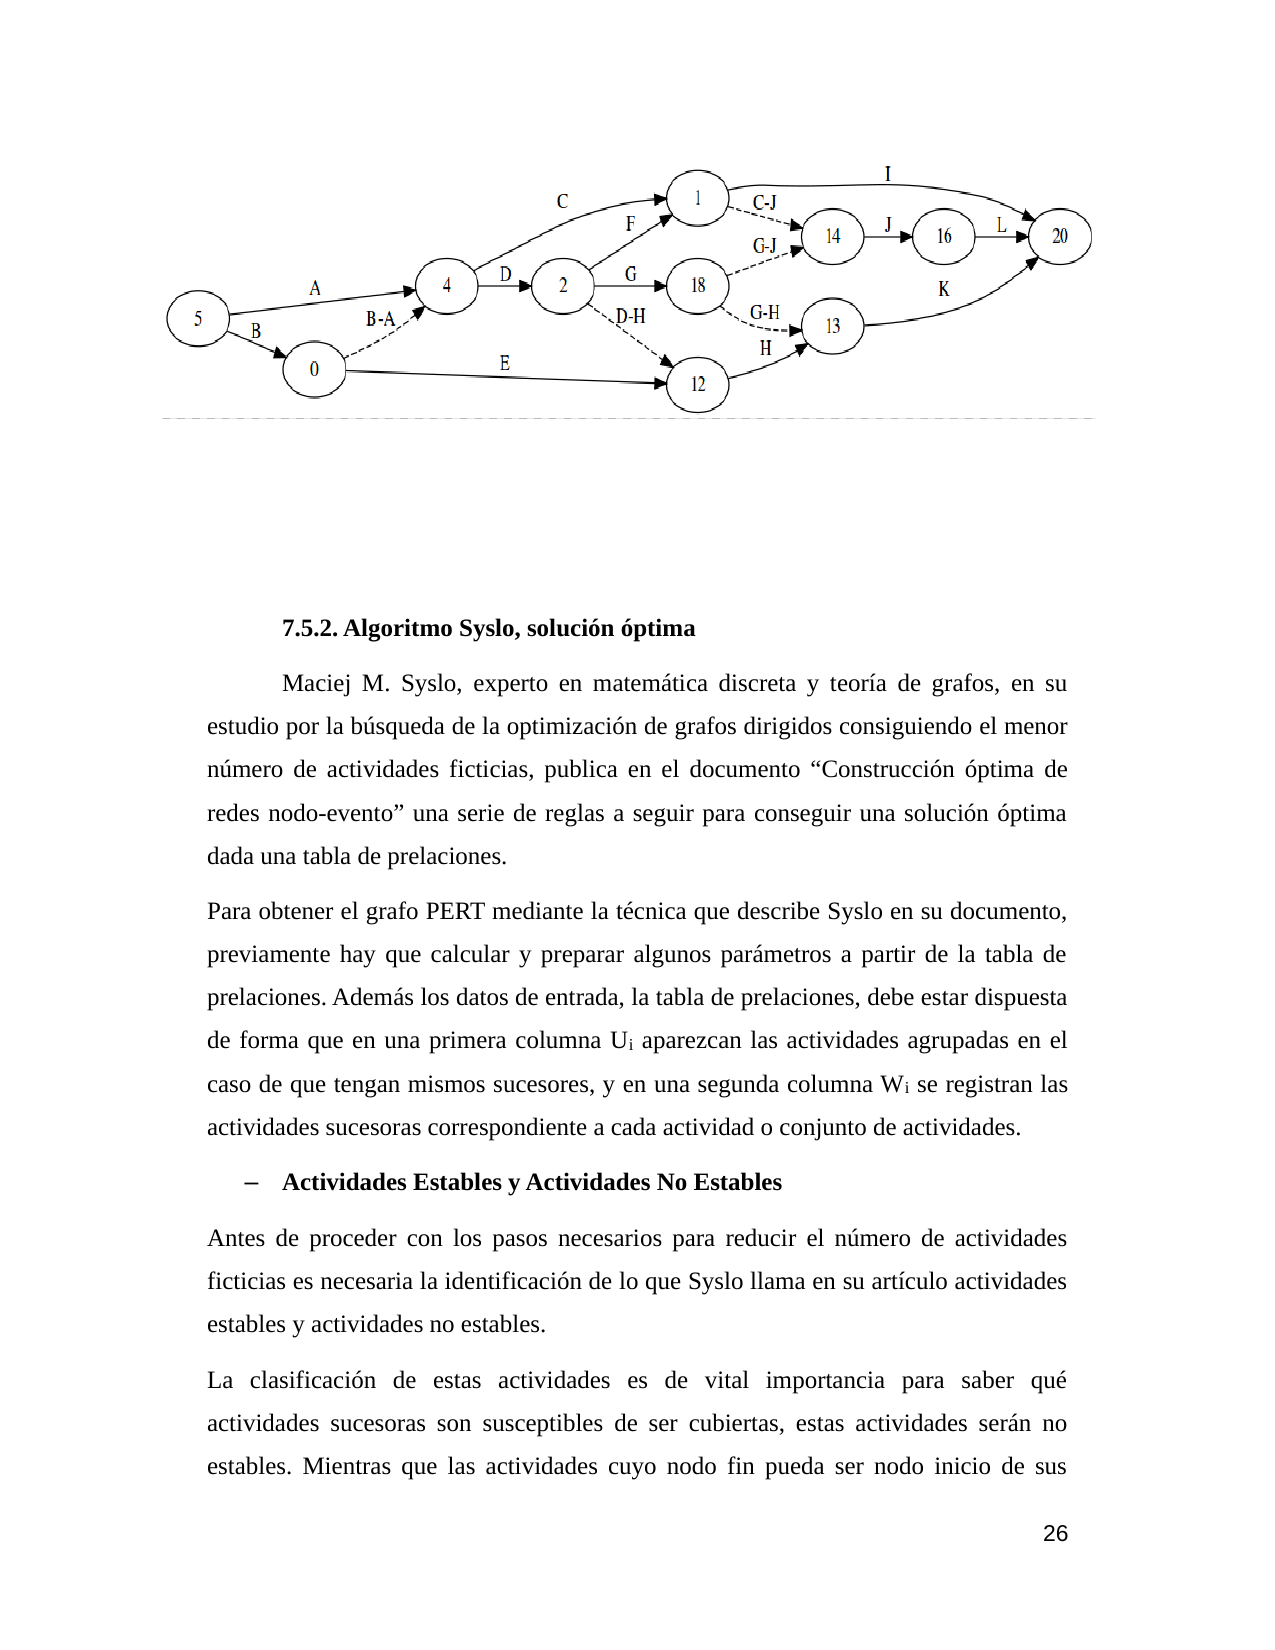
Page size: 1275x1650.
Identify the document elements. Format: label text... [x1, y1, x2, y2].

text La clasificación de estas actividades es de vital importancia para saber qué actividades sucesoras son susceptibles de ser cubiertas, estas actividades serán no estables. Mientras que las actividades cuyo nodo fin pueda ser nodo inicio de sus [207, 1365, 1068, 1480]
text Maciej M. Syslo, experto en matemática discreta y teoría de grafos, en su estudio por la búsqueda de la optimización de grafos dirigidos consiguiendo el menor número de actividades ficticias, publica en el documento “Construcción óptima de redes nodo-evento” una serie de reglas a seguir para conseguir una solución óptima dada una tabla de prelaciones. [207, 668, 1068, 869]
text Antes de proceder con los pasos necesarios para reducir el número de actividades ficticias es necesaria la identificación de lo que Syslo llama en su artículo actividades estables y actividades no estables. [207, 1223, 1068, 1338]
text 7.5.2. Algoritmo Syslo, solución óptima [207, 613, 1068, 641]
list Actividades Estables y Actividades No Estables [244, 1167, 1068, 1196]
picture [154, 101, 1121, 476]
text Para obtener el grafo PERT mediante la técnica que describe Syslo en su documento, previamente hay que calcular y preparar algunos parámetros a partir de la tabla de prelaciones. Además los datos de entrada, la tabla de prelaciones, debe estar dispuesta de forma que en una primera columna Ui aparezcan las actividades agrupadas en el caso de que tengan mismos sucesores, y en una segunda columna Wi se registran las actividades sucesoras correspondiente a cada actividad o conjunto de actividades. [207, 896, 1068, 1141]
